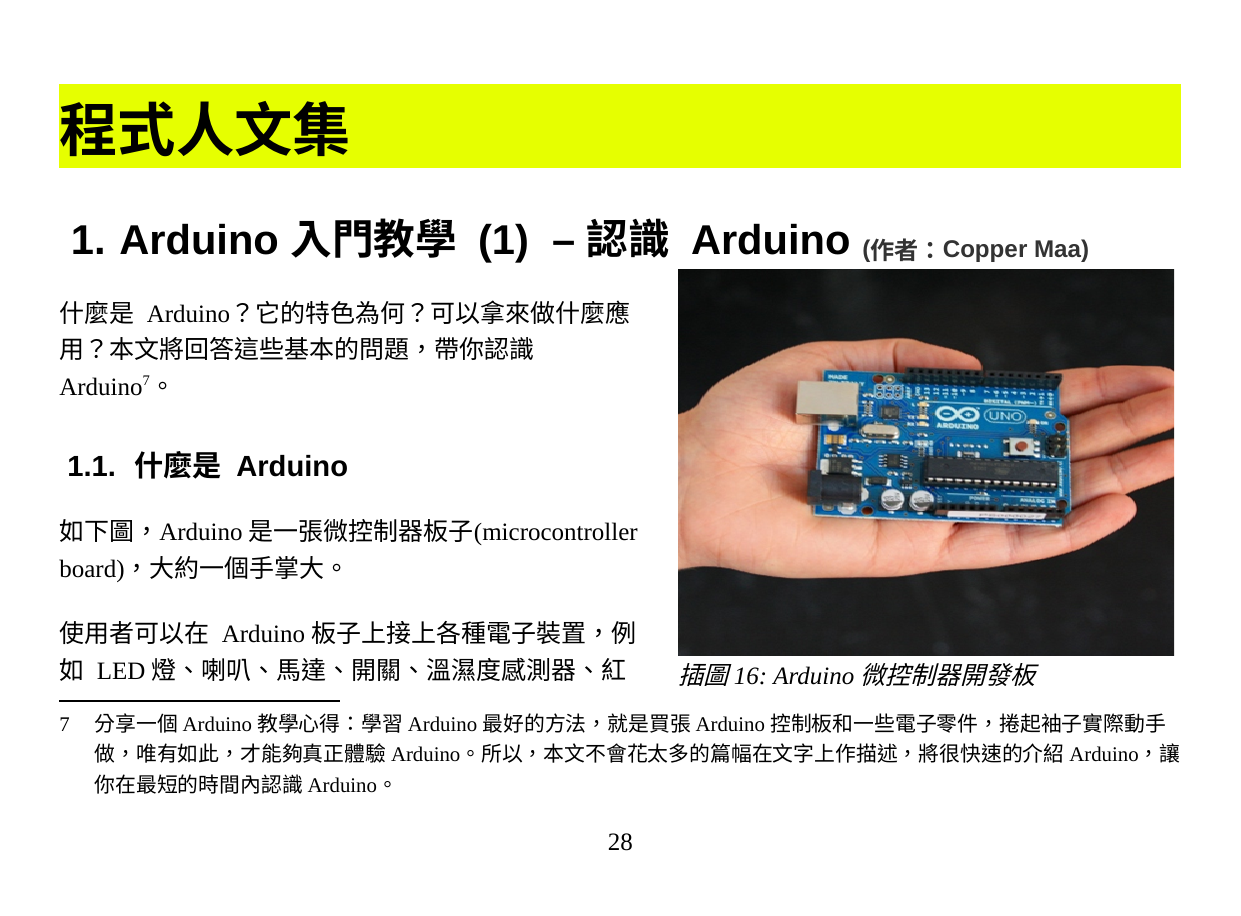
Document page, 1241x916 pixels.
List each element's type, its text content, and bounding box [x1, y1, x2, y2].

subtitle [1175, 442, 1181, 484]
text 什麼是 Arduino？它的特色為何？可以拿來做什麼應用？本文將回答這些基本的問題，帶你認識 Arduino。 [59, 294, 678, 402]
subtitle 程式人文集 [59, 84, 1181, 168]
subtitle Arduino 入門教學 (1) – 認識 Arduino (作者：Copper Maa) [59, 206, 1181, 266]
text 使用者可以在 Arduino 板子上接上各種電子裝置，例如 LED 燈、喇叭、馬達、開關、溫濕度感測器、紅外線發射與接收器、LCD 顯示裝置，以及 Ethernet, WiFi, XBee, Bluetooth, RFID, GPS 等各種通訊模組。 [59, 614, 678, 686]
subtitle 什麼是 Arduino [59, 442, 678, 484]
picture [678, 269, 1175, 656]
text 如下圖，Arduino 是一張微控制器板子(microcontroller board)，大約一個手掌大。 [59, 512, 678, 584]
text 分享一個 Arduino 教學心得：學習 Arduino 最好的方法，就是買張 Arduino 控制板和一些電子零件，捲起袖子實際動手做，唯有如此，才能夠真正體驗 Arduino。所以，本文不會花太多的篇幅在文字上作描述，將很快速的介紹 Arduino，讓你在最短的時間內認識 Arduino。 [59, 707, 1181, 798]
text 插圖 16: Arduino 微控制器開發板 [678, 656, 1174, 692]
text [678, 692, 1174, 710]
